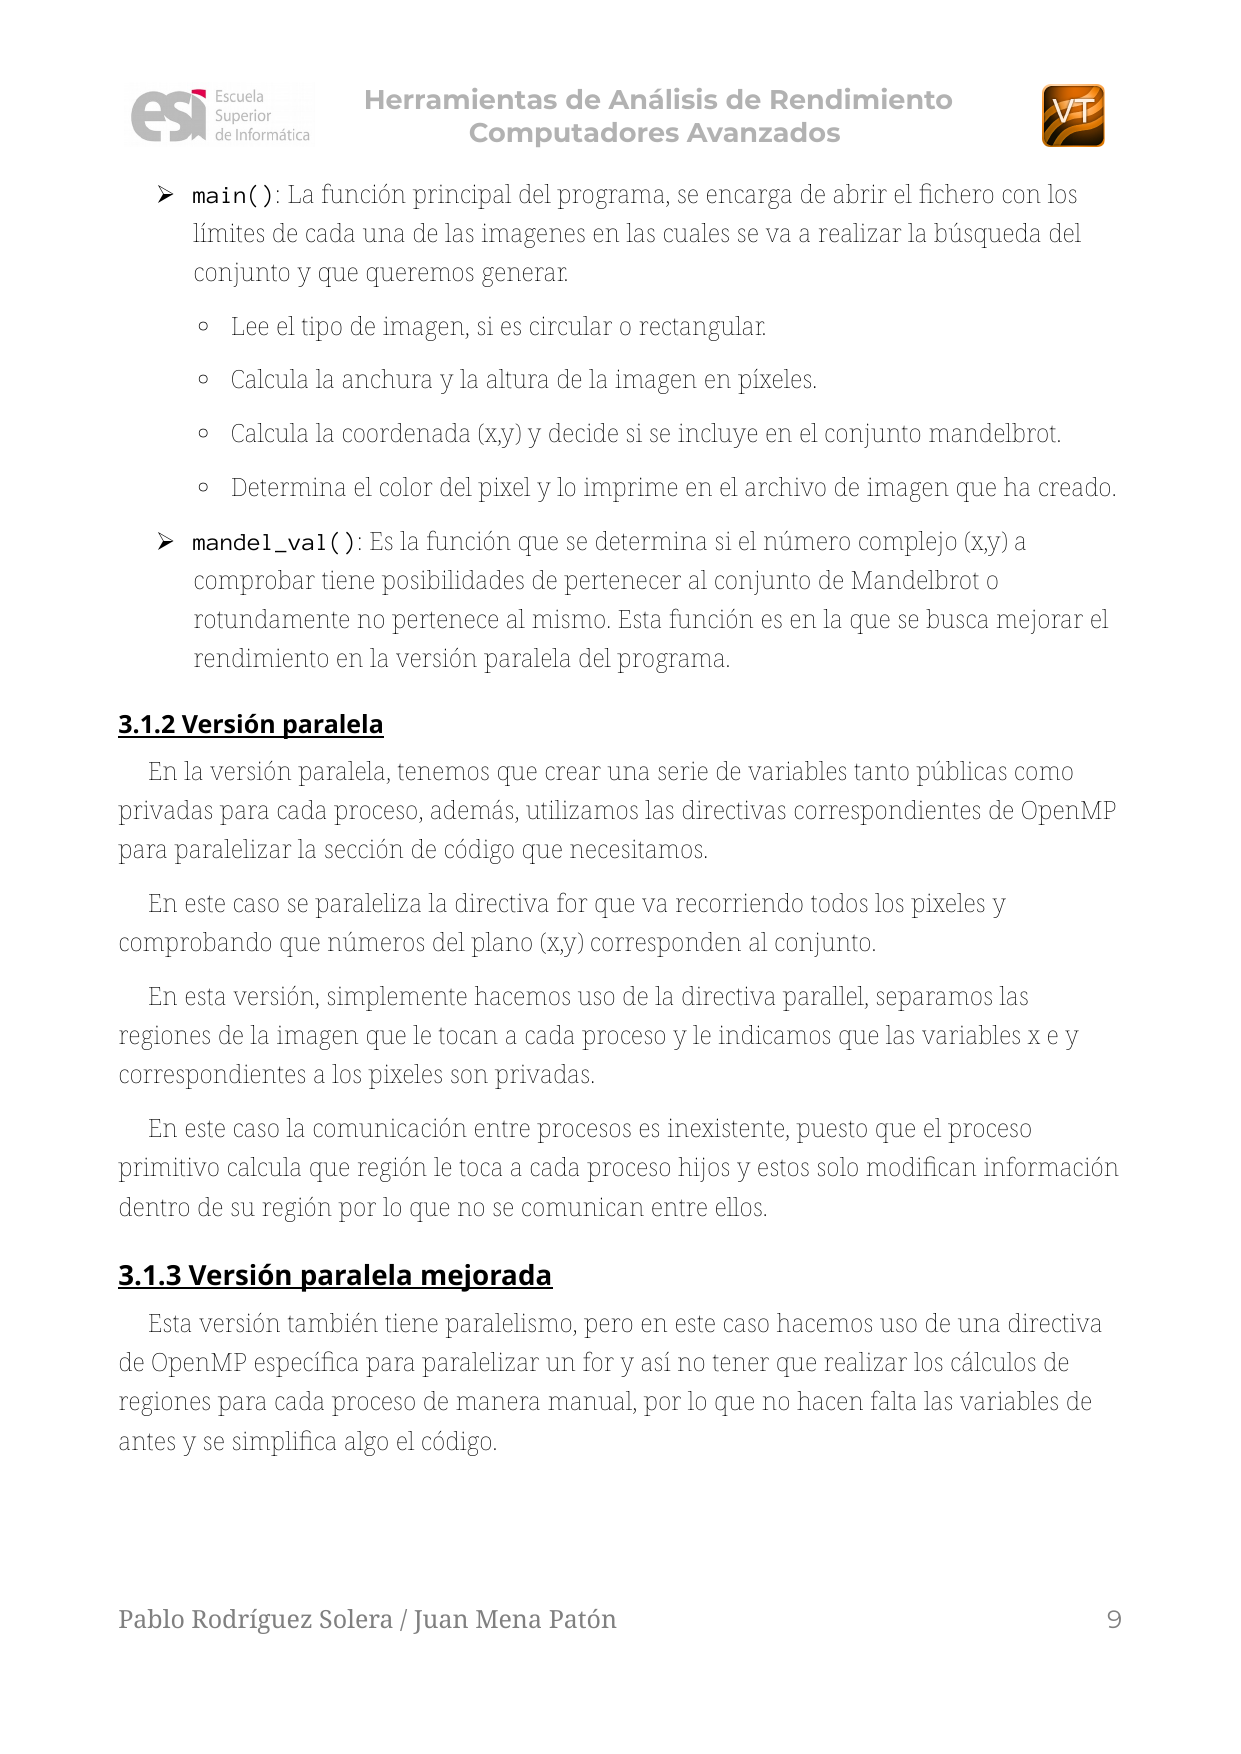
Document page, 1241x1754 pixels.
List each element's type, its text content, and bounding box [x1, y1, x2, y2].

text En la versión paralela, tenemos que crear una serie de variables tanto públicas como privadas para cada proceso, además, utilizamos las directivas correspondientes de OpenMP para paralelizar la sección de código que necesitamos. [118, 754, 1122, 866]
list Calcula la coordenada (x,y) y decide si se incluye en el conjunto mandelbrot. [193, 416, 1122, 450]
subtitle 3.1.3 Versión paralela mejorada [118, 1255, 1122, 1293]
picture [124, 82, 315, 147]
list Lee el tipo de imagen, si es circular o rectangular. [193, 308, 1122, 342]
subtitle 3.1.2 Versión paralela [118, 707, 1122, 741]
list main(): La función principal del programa, se encarga de abrir el fichero con los límites de cada una de las imagenes en las cuales se va a realizar la búsqueda del conjunto y que queremos generar. [156, 176, 1122, 289]
text En este caso se paraleliza la directiva for que va recorriendo todos los pixeles y comprobando que números del plano (x,y) corresponden al conjunto. [118, 886, 1122, 959]
text Esta versión también tiene paralelismo, pero en este caso hacemos uso de una directiva de OpenMP específica para paralelizar un for y así no tener que realizar los cálculos de regiones para cada proceso de manera manual, por lo que no hacen falta las variables de antes y se simplifica algo el código. [118, 1306, 1122, 1457]
list mandel_val(): Es la función que se determina si el número complejo (x,y) a comprobar tiene posibilidades de pertenecer al conjunto de Mandelbrot o rotundamente no pertenece al mismo. Esta función es en la que se busca mejorar el rendimiento en la versión paralela del programa. [156, 523, 1122, 675]
list Determina el color del pixel y lo imprime en el archivo de imagen que ha creado. [193, 470, 1122, 504]
list Calcula la anchura y la altura de la imagen en píxeles. [193, 362, 1122, 396]
picture [1042, 84, 1105, 147]
text En este caso la comunicación entre procesos es inexistente, puesto que el proceso primitivo calcula que región le toca a cada proceso hijos y estos solo modifican información dentro de su región por lo que no se comunican entre ellos. [118, 1111, 1122, 1223]
text En esta versión, simplemente hacemos uso de la directiva parallel, separamos las regiones de la imagen que le tocan a cada proceso y le indicamos que las variables x e y correspondientes a los pixeles son privadas. [118, 979, 1122, 1091]
